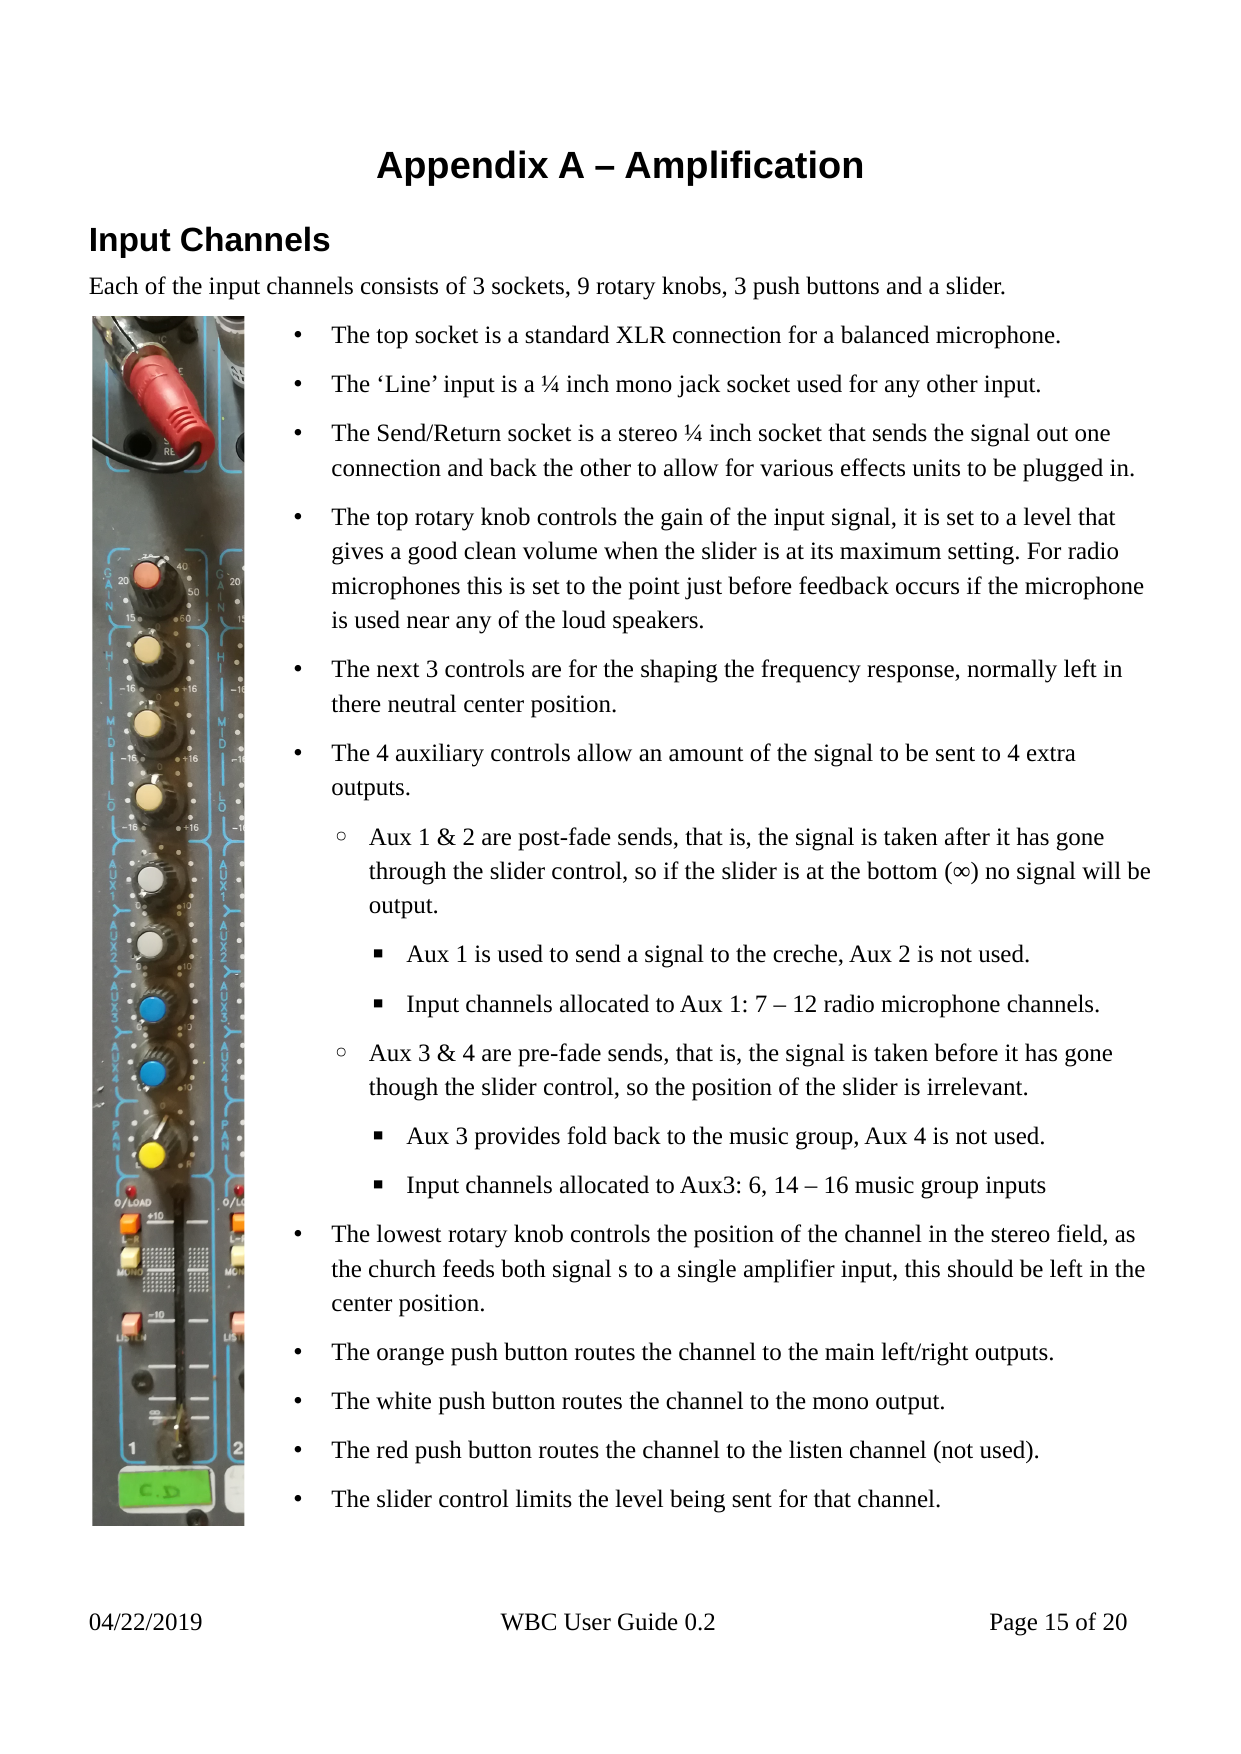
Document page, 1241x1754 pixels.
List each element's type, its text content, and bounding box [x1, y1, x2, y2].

picture [99, 316, 139, 1526]
list The orange push button routes the channel to the main left/right outputs. [139, 1337, 1152, 1366]
list The red push button routes the channel to the listen channel (not used). [139, 1436, 1152, 1464]
list Aux 3 & 4 are pre-fade sends, that is, the signal is taken before it has gone though the slider control, so the position of the slider is irrelevant. [163, 1038, 1152, 1101]
text Each of the input channels consists of 3 sockets, 9 rotary knobs, 3 push buttons and a slider. [88, 271, 1152, 300]
list The 4 auxiliary controls allow an amount of the signal to be sent to 4 extra outputs. [139, 738, 1152, 801]
subtitle Input Channels [88, 220, 1152, 259]
list The top rotary knob controls the gain of the input signal, it is set to a level that gives a good clean volume when the slider is at its maximum setting. For radio microphones this is set to the point just before feedback occurs if the microphone is used near any of the loud speakers. [139, 502, 1152, 634]
list Input channels allocated to Aux3: 6, 14 – 16 music group inputs [201, 1170, 1152, 1199]
list The ‘Line’ input is a ¼ inch mono jack socket used for any other input. [139, 369, 1152, 398]
list Aux 1 & 2 are post-fade sends, that is, the signal is taken after it has gone through the slider control, so if the slider is at the bottom (∞) no signal will be output. [163, 822, 1152, 919]
list The white push button routes the channel to the mono output. [139, 1386, 1152, 1415]
subtitle Appendix A – Amplification [88, 143, 1152, 187]
list The top socket is a standard XLR connection for a balanced microphone. [139, 320, 1152, 349]
list The Send/Return socket is a stereo ¼ inch socket that sends the signal out one connection and back the other to allow for various effects units to be plugged in. [139, 418, 1152, 482]
list Input channels allocated to Aux 1: 7 – 12 radio microphone channels. [201, 989, 1152, 1017]
list The slider control limits the level being sent for that channel. [139, 1484, 1152, 1513]
list The lowest rotary knob controls the position of the channel in the stereo field, as the church feeds both signal s to a single amplifier input, this should be left in the center position. [139, 1219, 1152, 1317]
list Aux 3 provides fold back to the music group, Aux 4 is not used. [201, 1121, 1152, 1150]
list Aux 1 is used to send a signal to the creche, Aux 2 is not used. [201, 939, 1152, 968]
list The next 3 controls are for the shaping the frequency response, normally left in there neutral center position. [139, 654, 1152, 718]
